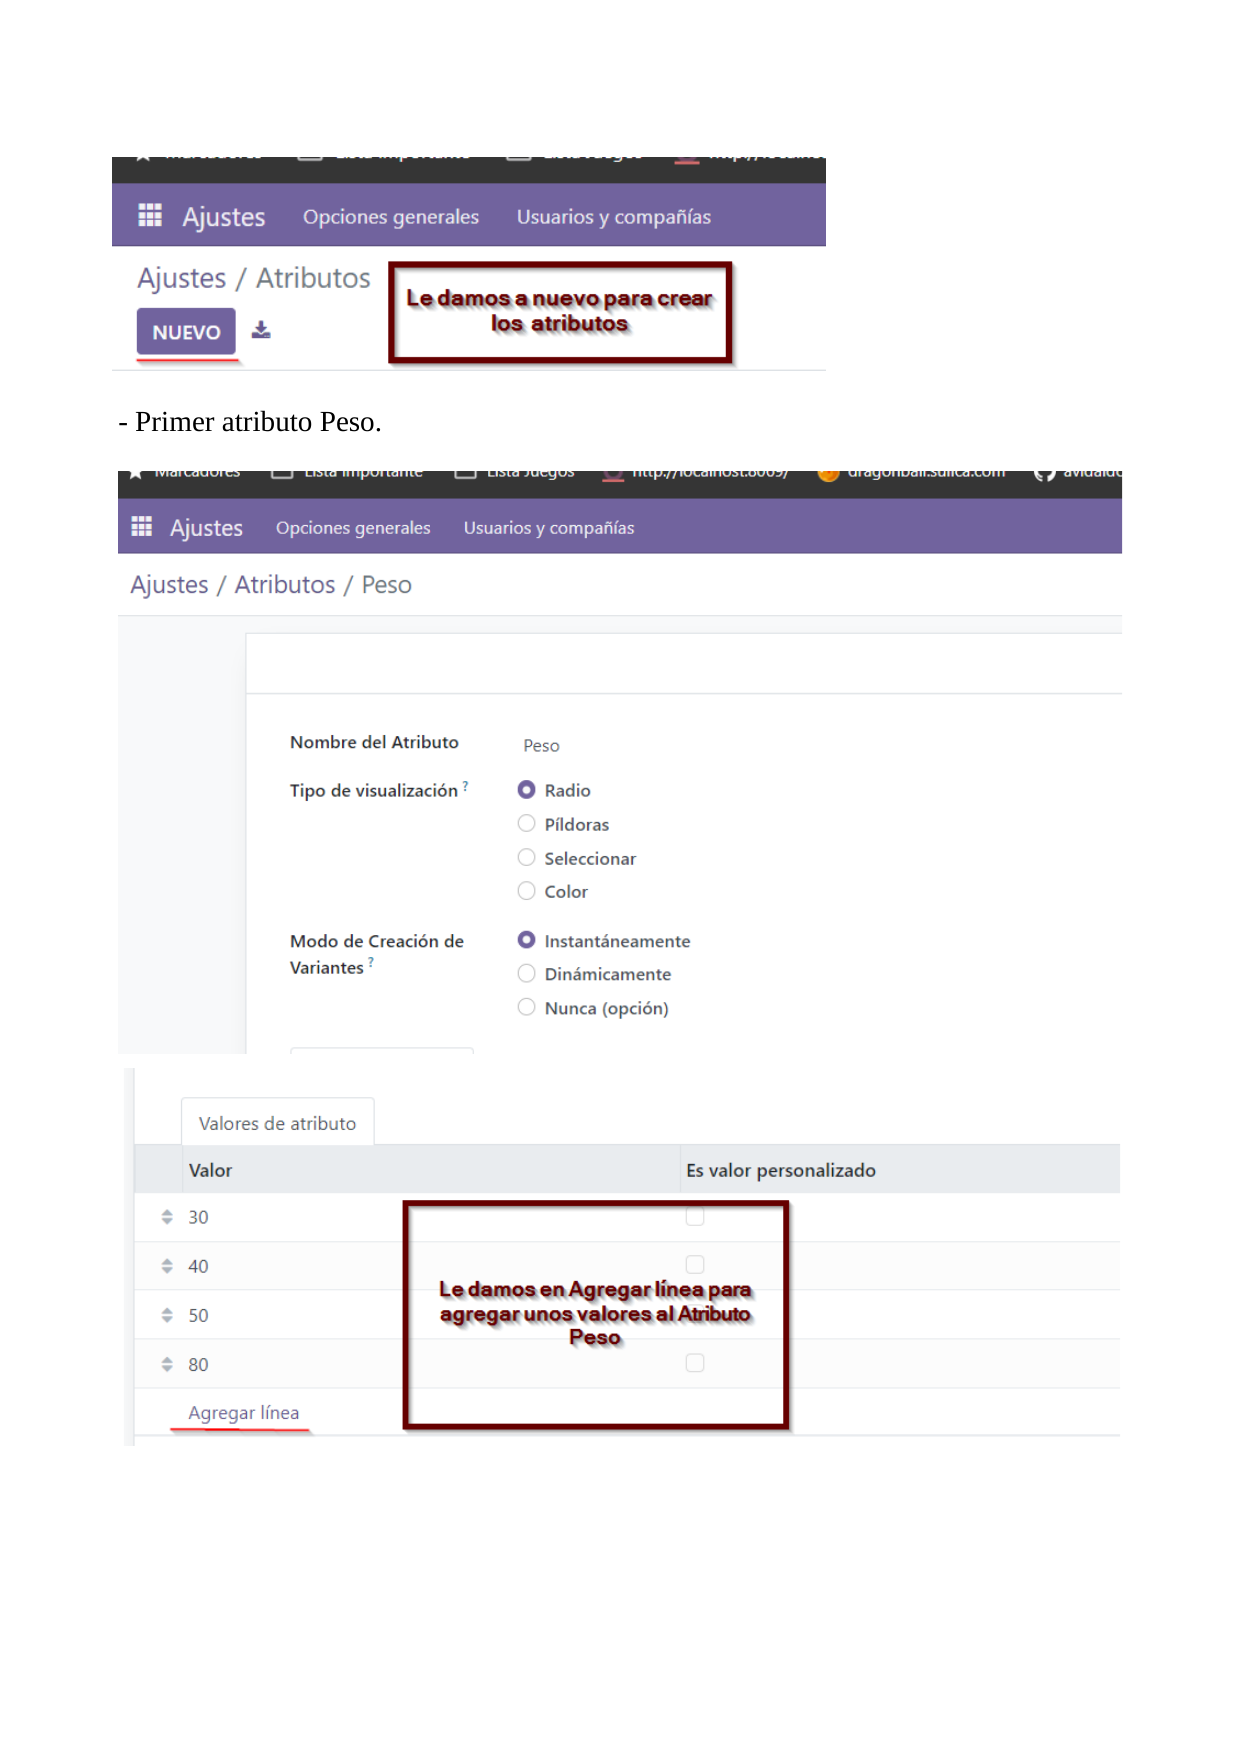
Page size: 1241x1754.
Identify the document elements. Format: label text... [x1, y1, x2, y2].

picture [118, 471, 1123, 1054]
text - Primer atributo Peso. [118, 404, 1122, 437]
picture [112, 157, 826, 371]
picture [123, 1068, 1121, 1446]
